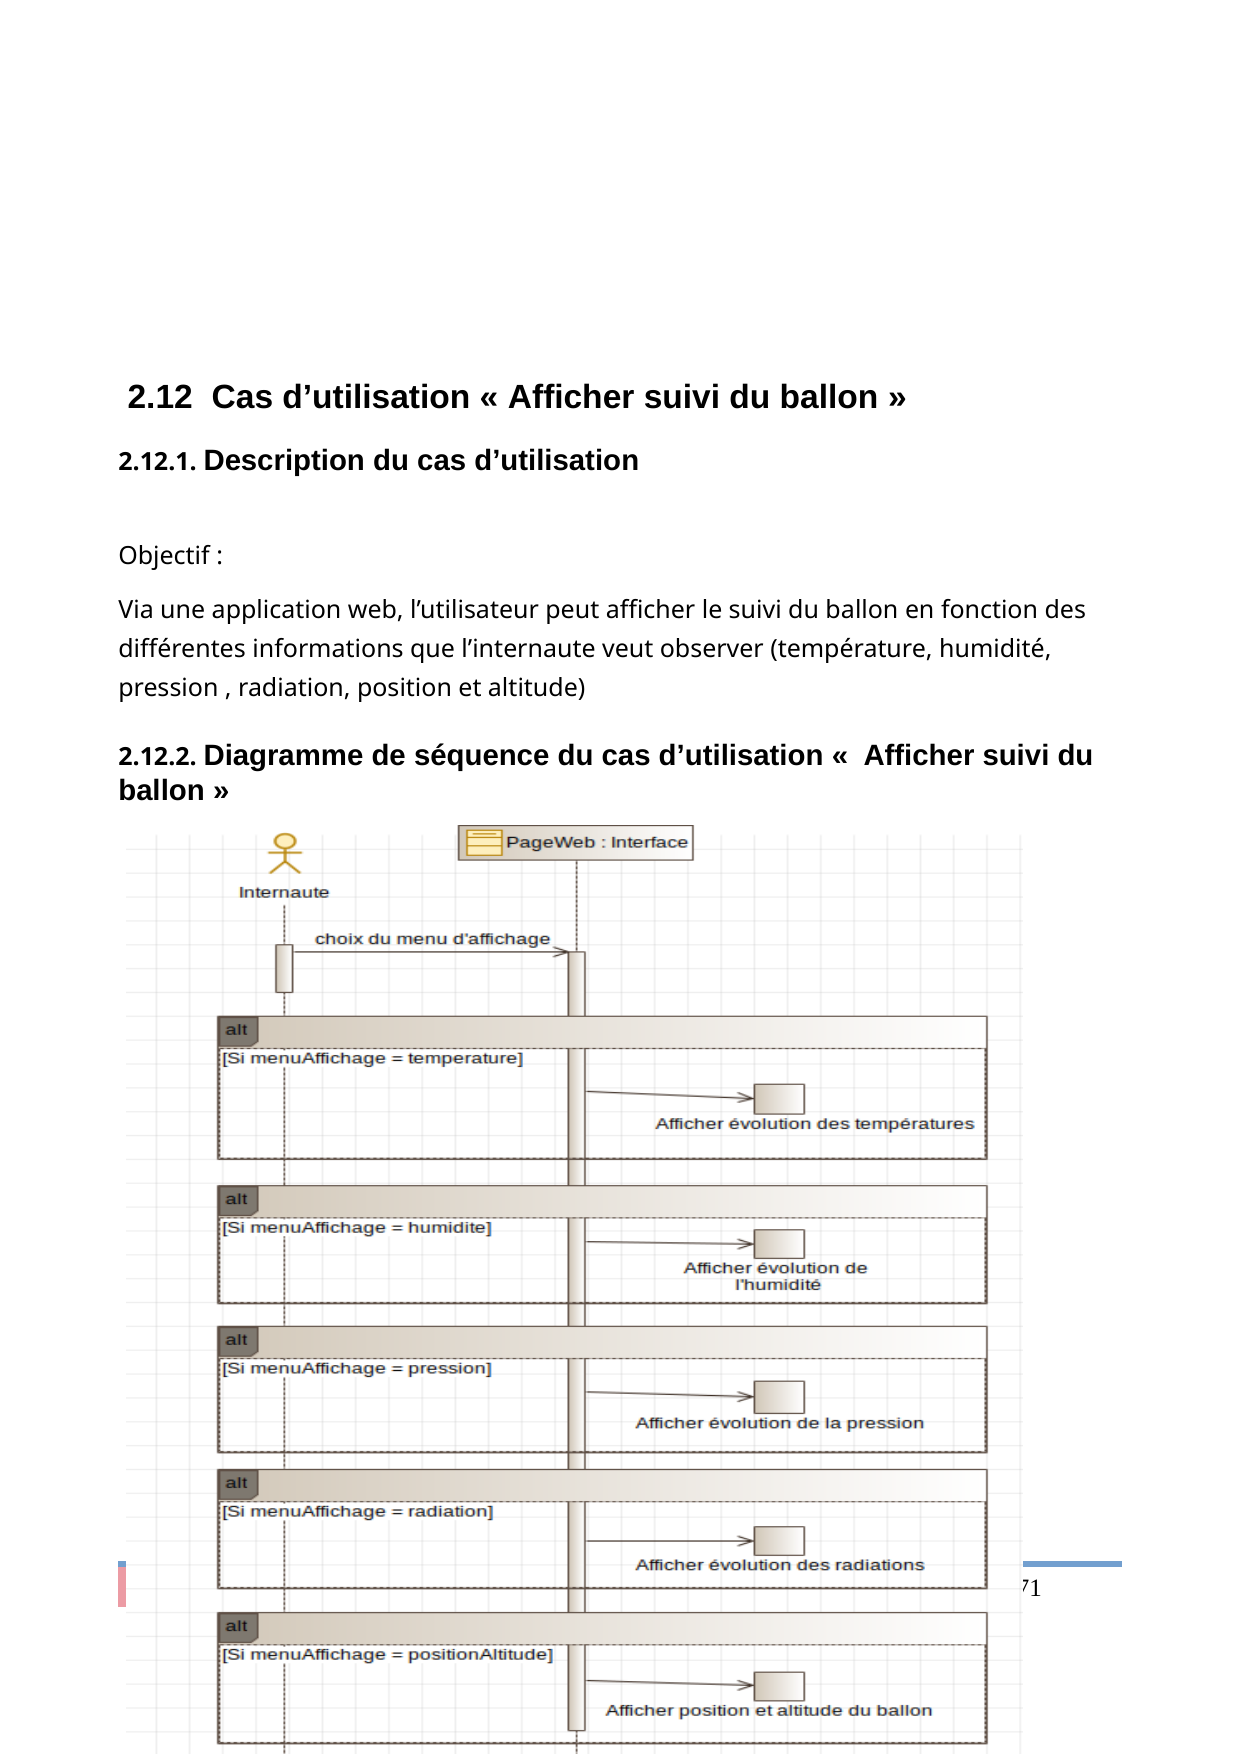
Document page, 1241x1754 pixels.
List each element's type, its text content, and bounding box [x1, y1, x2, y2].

subtitle Description du cas d’utilisation [118, 443, 1122, 477]
subtitle Diagramme de séquence du cas d’utilisation « Afficher suivi du ballon » [118, 738, 1122, 807]
subtitle Cas d’utilisation « Afficher suivi du ballon » [118, 377, 1122, 416]
text Via une application web, l’utilisateur peut afficher le suivi du ballon en fonction des différentes informations que l’internaute veut observer (température, humidité, pression , radiation, position et altitude) [118, 591, 1122, 704]
picture [126, 825, 1023, 1754]
text Objectif : [118, 538, 1122, 572]
